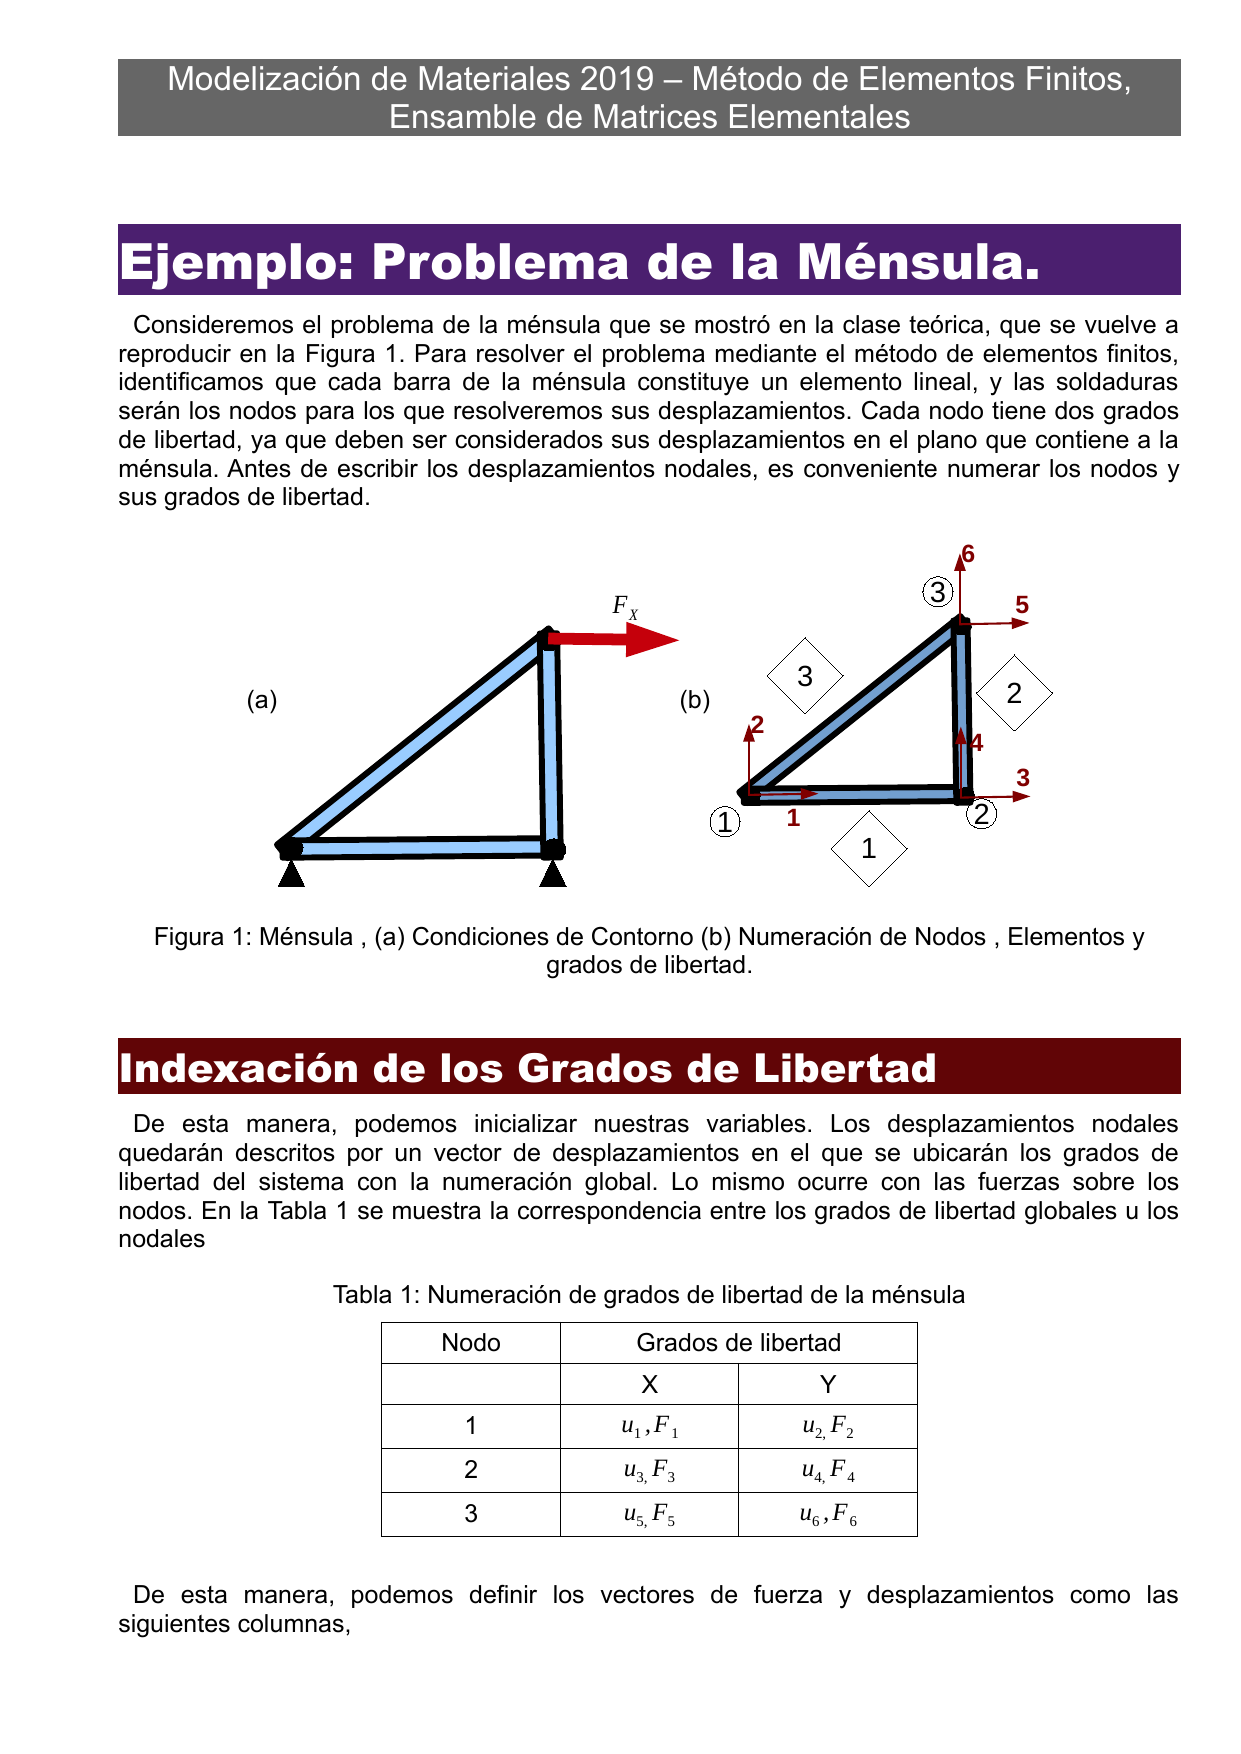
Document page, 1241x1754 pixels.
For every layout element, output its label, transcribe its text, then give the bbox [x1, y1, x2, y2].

table_cell 2 [382, 1449, 560, 1492]
text Consideremos el problema de la ménsula que se mostró en la clase teórica, que se vuelve a reproducir en la Figura 1. Para resolver el problema mediante el método de elementos finitos, identificamos que cada barra de la ménsula constituye un elemento lineal, y las soldaduras serán los nodos para los que resolveremos sus desplazamientos. Cada nodo tiene dos grados de libertad, ya que deben ser considerados sus desplazamientos en el plano que contiene a la ménsula. Antes de escribir los desplazamientos nodales, es conveniente numerar los nodos y sus grados de libertad. [118, 310, 1181, 511]
text Figura 1: Ménsula , (a) Condiciones de Contorno (b) Numeración de Nodos , Elementos y grados de libertad. [118, 922, 1181, 979]
table_cell [561, 1449, 738, 1492]
table_cell [561, 1493, 738, 1536]
table_cell 3 [382, 1493, 560, 1536]
table_cell [561, 1405, 738, 1448]
table_cell [382, 1364, 560, 1404]
text Tabla 1: Numeración de grados de libertad de la ménsula [118, 1280, 1181, 1309]
text (a)(b) [118, 532, 1181, 886]
table_cell 1 [382, 1405, 560, 1448]
text De esta manera, podemos inicializar nuestras variables. Los desplazamientos nodales quedarán descritos por un vector de desplazamientos en el que se ubicarán los grados de libertad del sistema con la numeración global. Lo mismo ocurre con las fuerzas sobre los nodos. En la Tabla 1 se muestra la correspondencia entre los grados de libertad globales u los nodales [118, 1109, 1181, 1253]
table_header Nodo [382, 1323, 560, 1363]
table_header Grados de libertad [561, 1323, 917, 1363]
table_cell [739, 1449, 917, 1492]
text De esta manera, podemos definir los vectores de fuerza y desplazamientos como las siguientes columnas, [118, 1580, 1181, 1638]
table_cell [739, 1405, 917, 1448]
subtitle Indexación de los Grados de Libertad [118, 1038, 1181, 1094]
table_cell Y [739, 1364, 917, 1404]
table_cell X [561, 1364, 738, 1404]
subtitle Ejemplo: Problema de la Ménsula. [118, 224, 1181, 295]
table_cell [739, 1493, 917, 1536]
